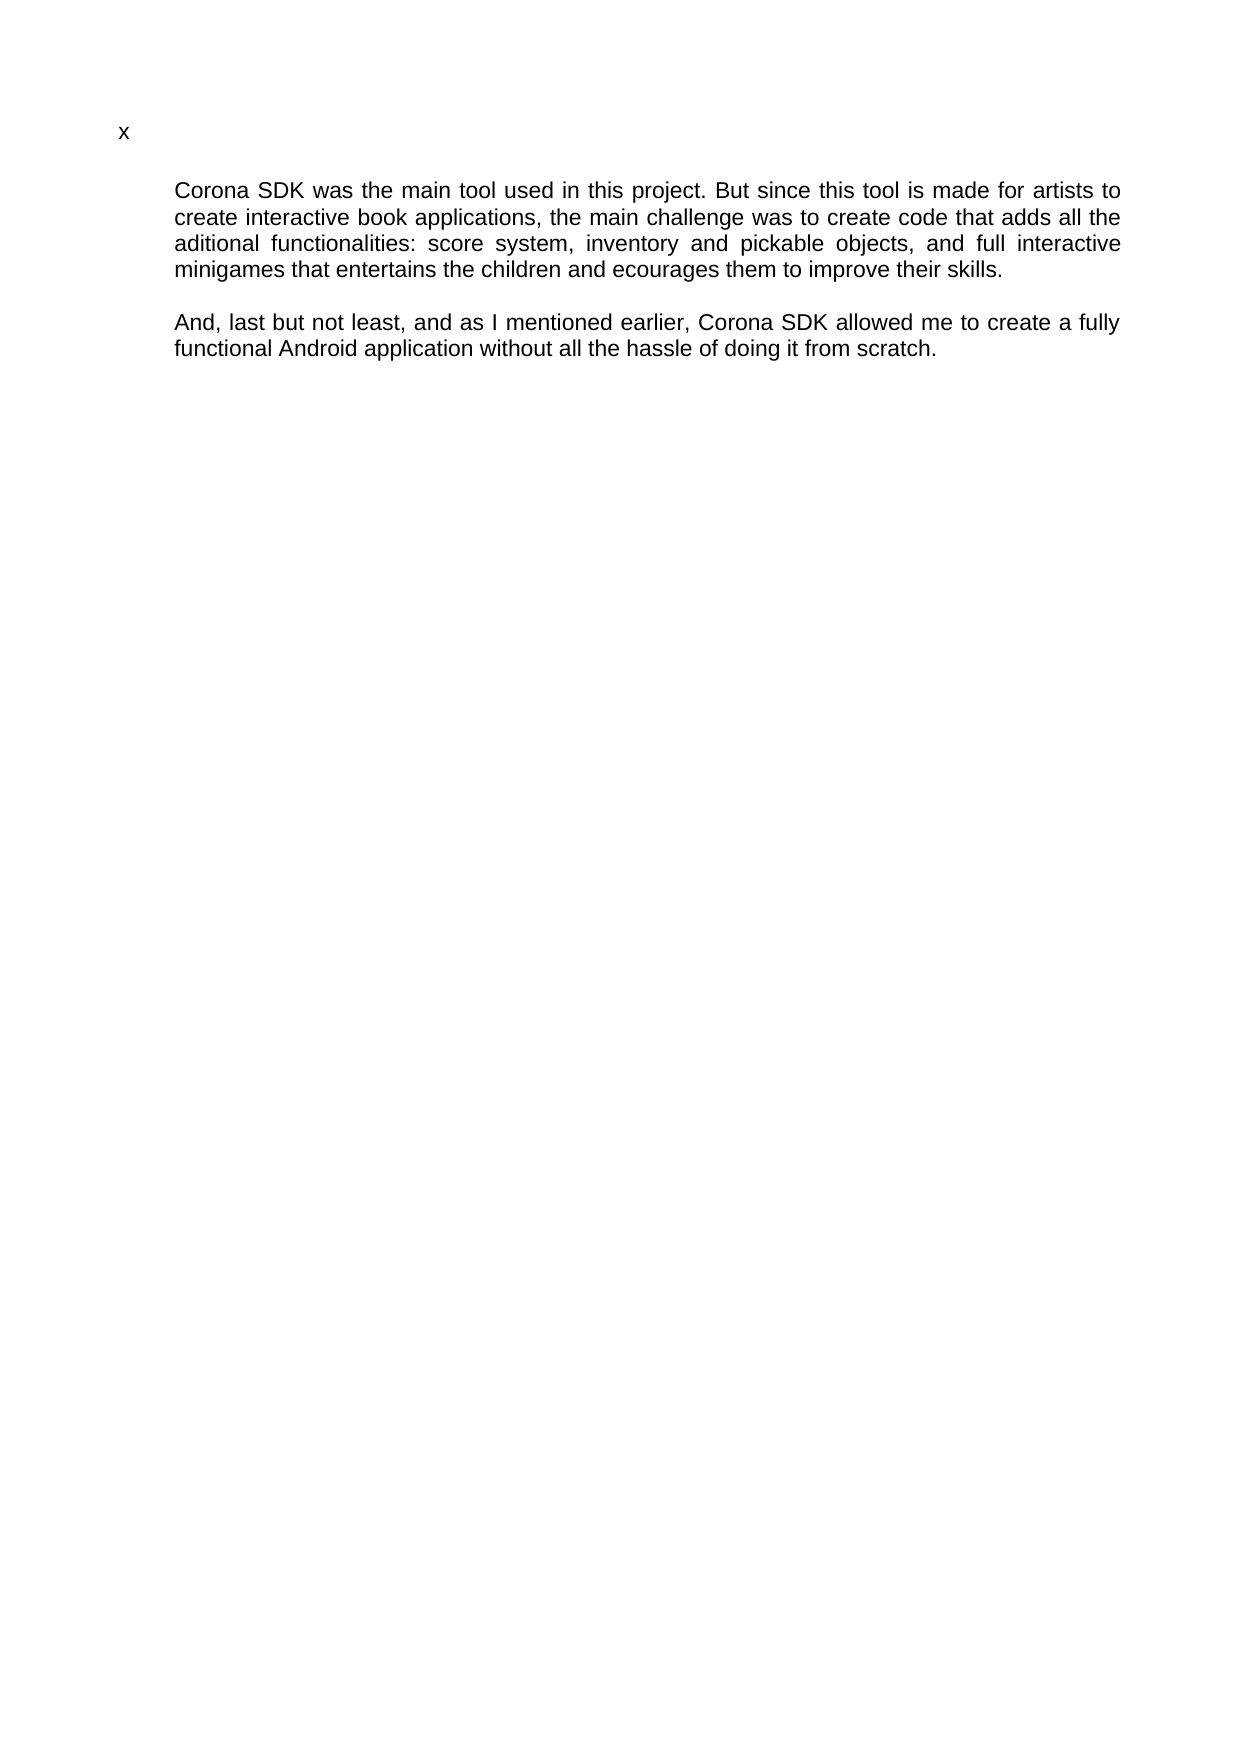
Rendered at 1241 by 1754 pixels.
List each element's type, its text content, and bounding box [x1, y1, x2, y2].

text And, last but not least, and as I mentioned earlier, Corona SDK allowed me to create a fully functional Android application without all the hassle of doing it from scratch. [174, 309, 1122, 362]
text Corona SDK was the main tool used in this project. But since this tool is made for artists to create interactive book applications, the main challenge was to create code that adds all the aditional functionalities: score system, inventory and pickable objects, and full interactive minigames that entertains the children and ecourages them to improve their skills. [174, 177, 1122, 282]
